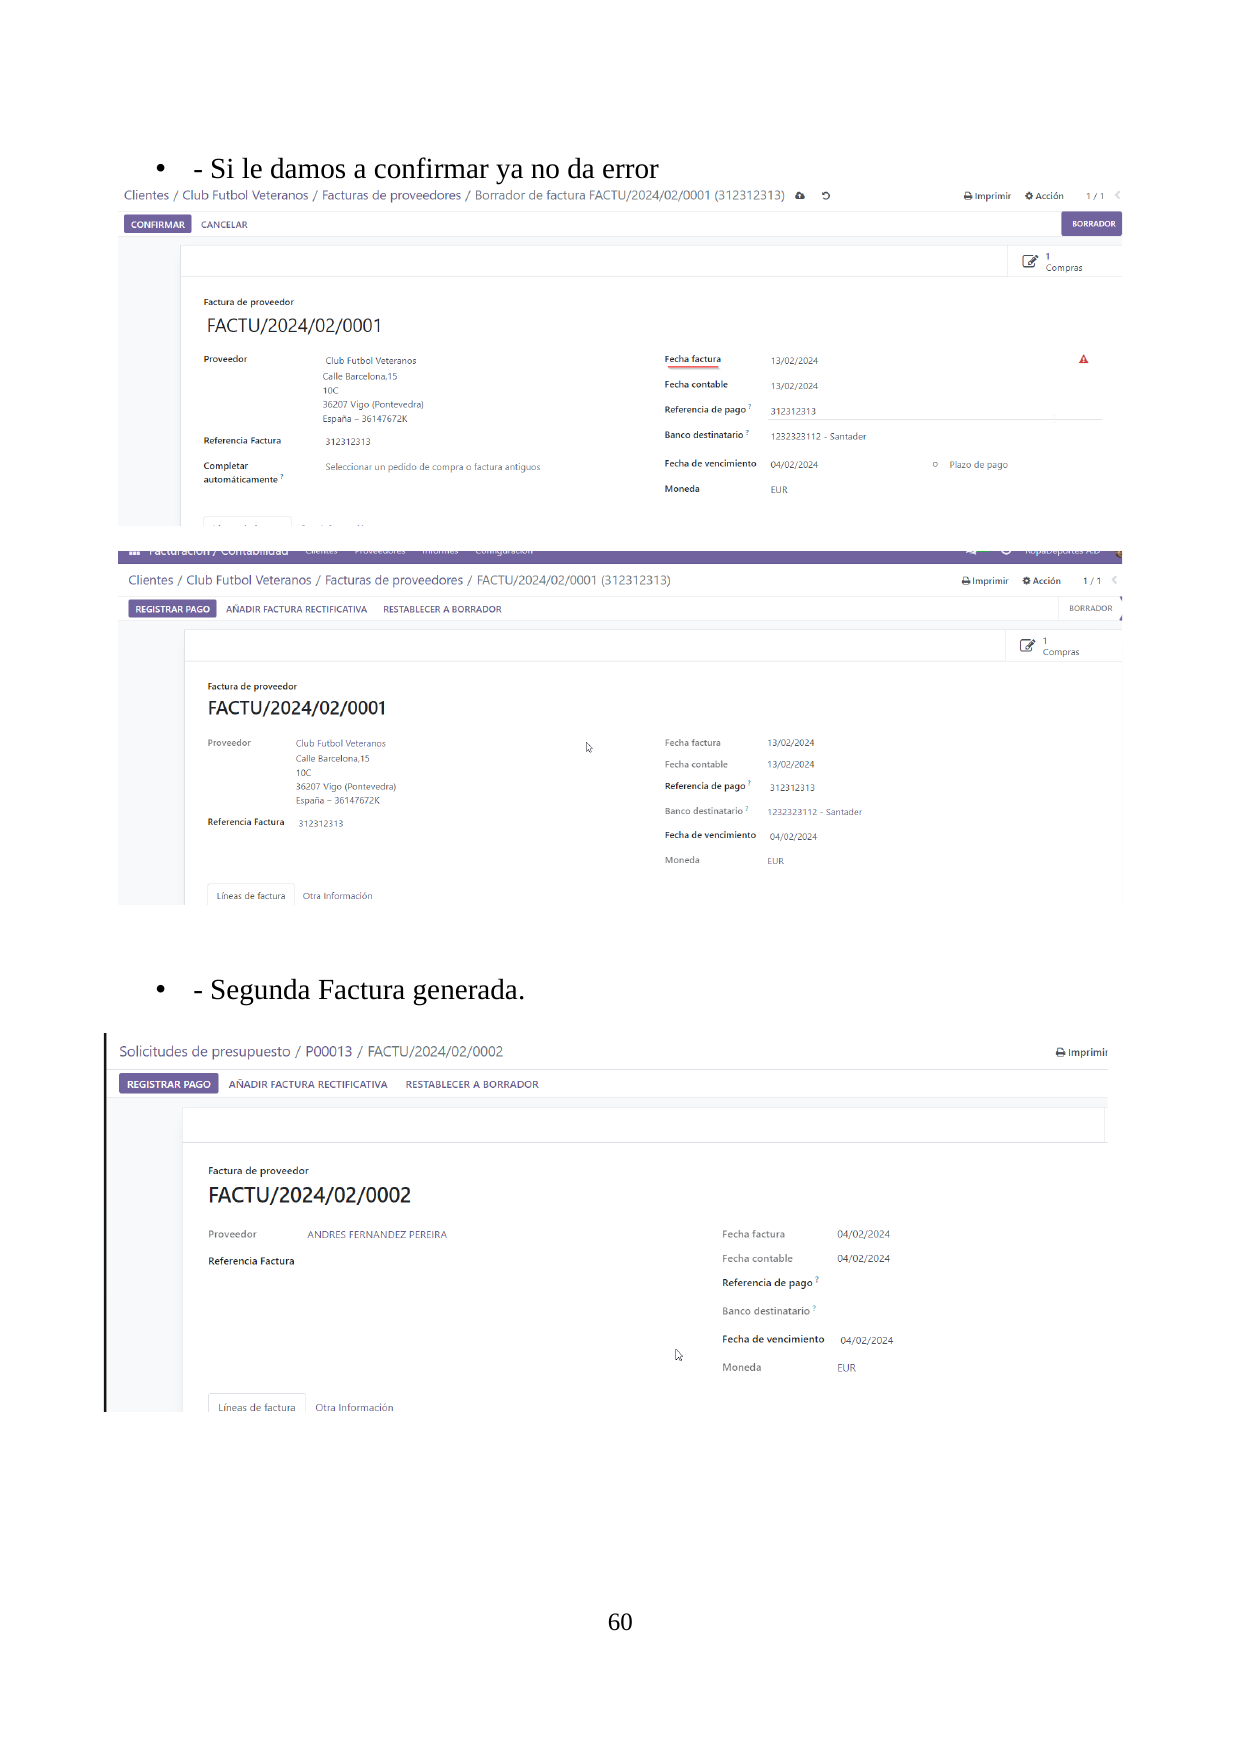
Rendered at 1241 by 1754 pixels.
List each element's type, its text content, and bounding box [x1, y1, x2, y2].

list - Si le damos a confirmar ya no da error [156, 152, 1122, 185]
picture [118, 185, 1123, 526]
picture [118, 551, 1123, 905]
picture [103, 1033, 1108, 1412]
list - Segunda Factura generada. [156, 972, 1122, 1006]
